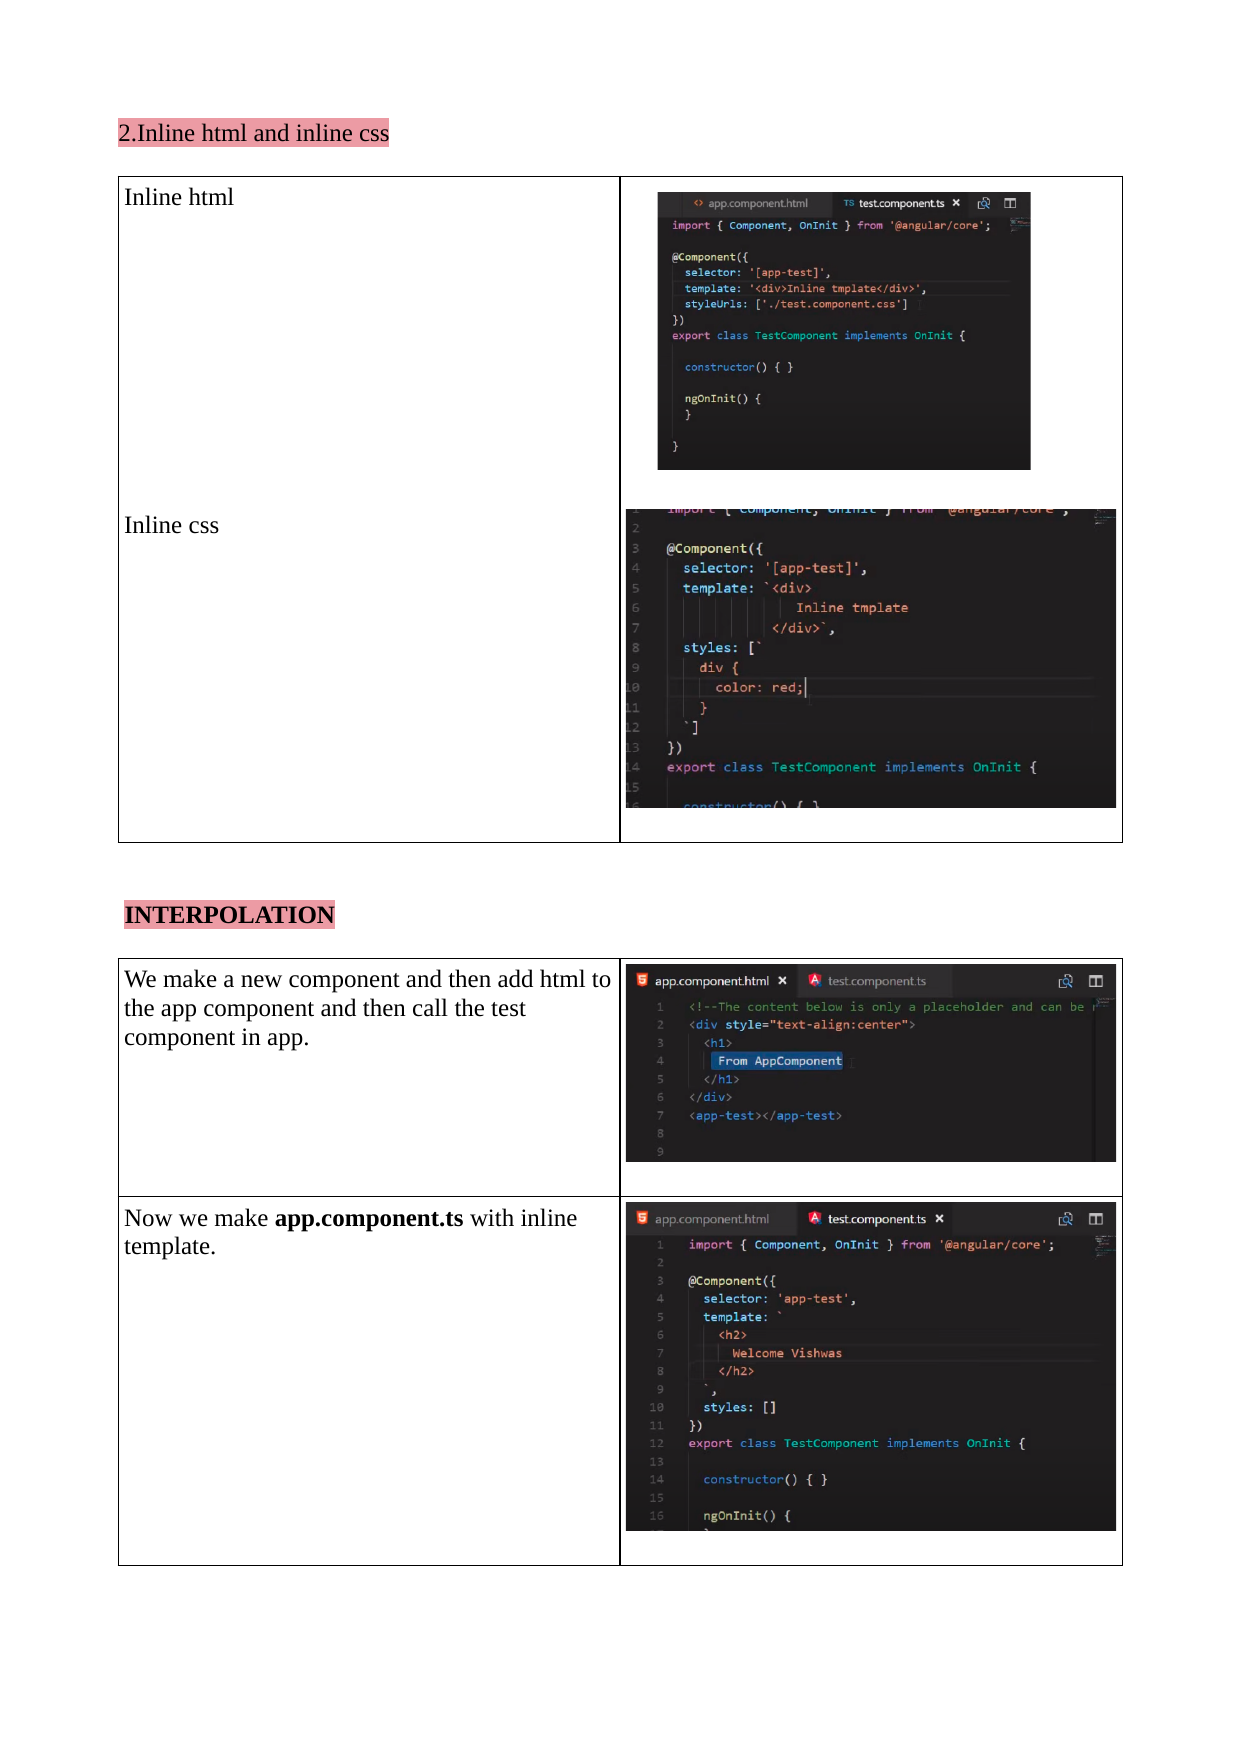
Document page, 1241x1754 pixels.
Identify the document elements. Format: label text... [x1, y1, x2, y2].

picture [625, 1202, 1117, 1531]
text 2.Inline html and inline css [118, 118, 1122, 147]
picture [657, 192, 1031, 470]
table_cell Inline css [119, 504, 619, 842]
table_header Inline html [119, 177, 619, 504]
table_cell [621, 504, 1122, 842]
table_header [621, 177, 1122, 504]
table_cell Now we make app.component.ts with inline template. [119, 1197, 619, 1565]
table_header [621, 959, 1122, 1196]
table_cell [621, 1197, 1122, 1565]
text INTERPOLATION [118, 900, 1122, 929]
table_header We make a new component and then add html to the app component and then call the test component in app. [119, 959, 619, 1196]
picture [625, 509, 1117, 808]
picture [625, 964, 1117, 1162]
